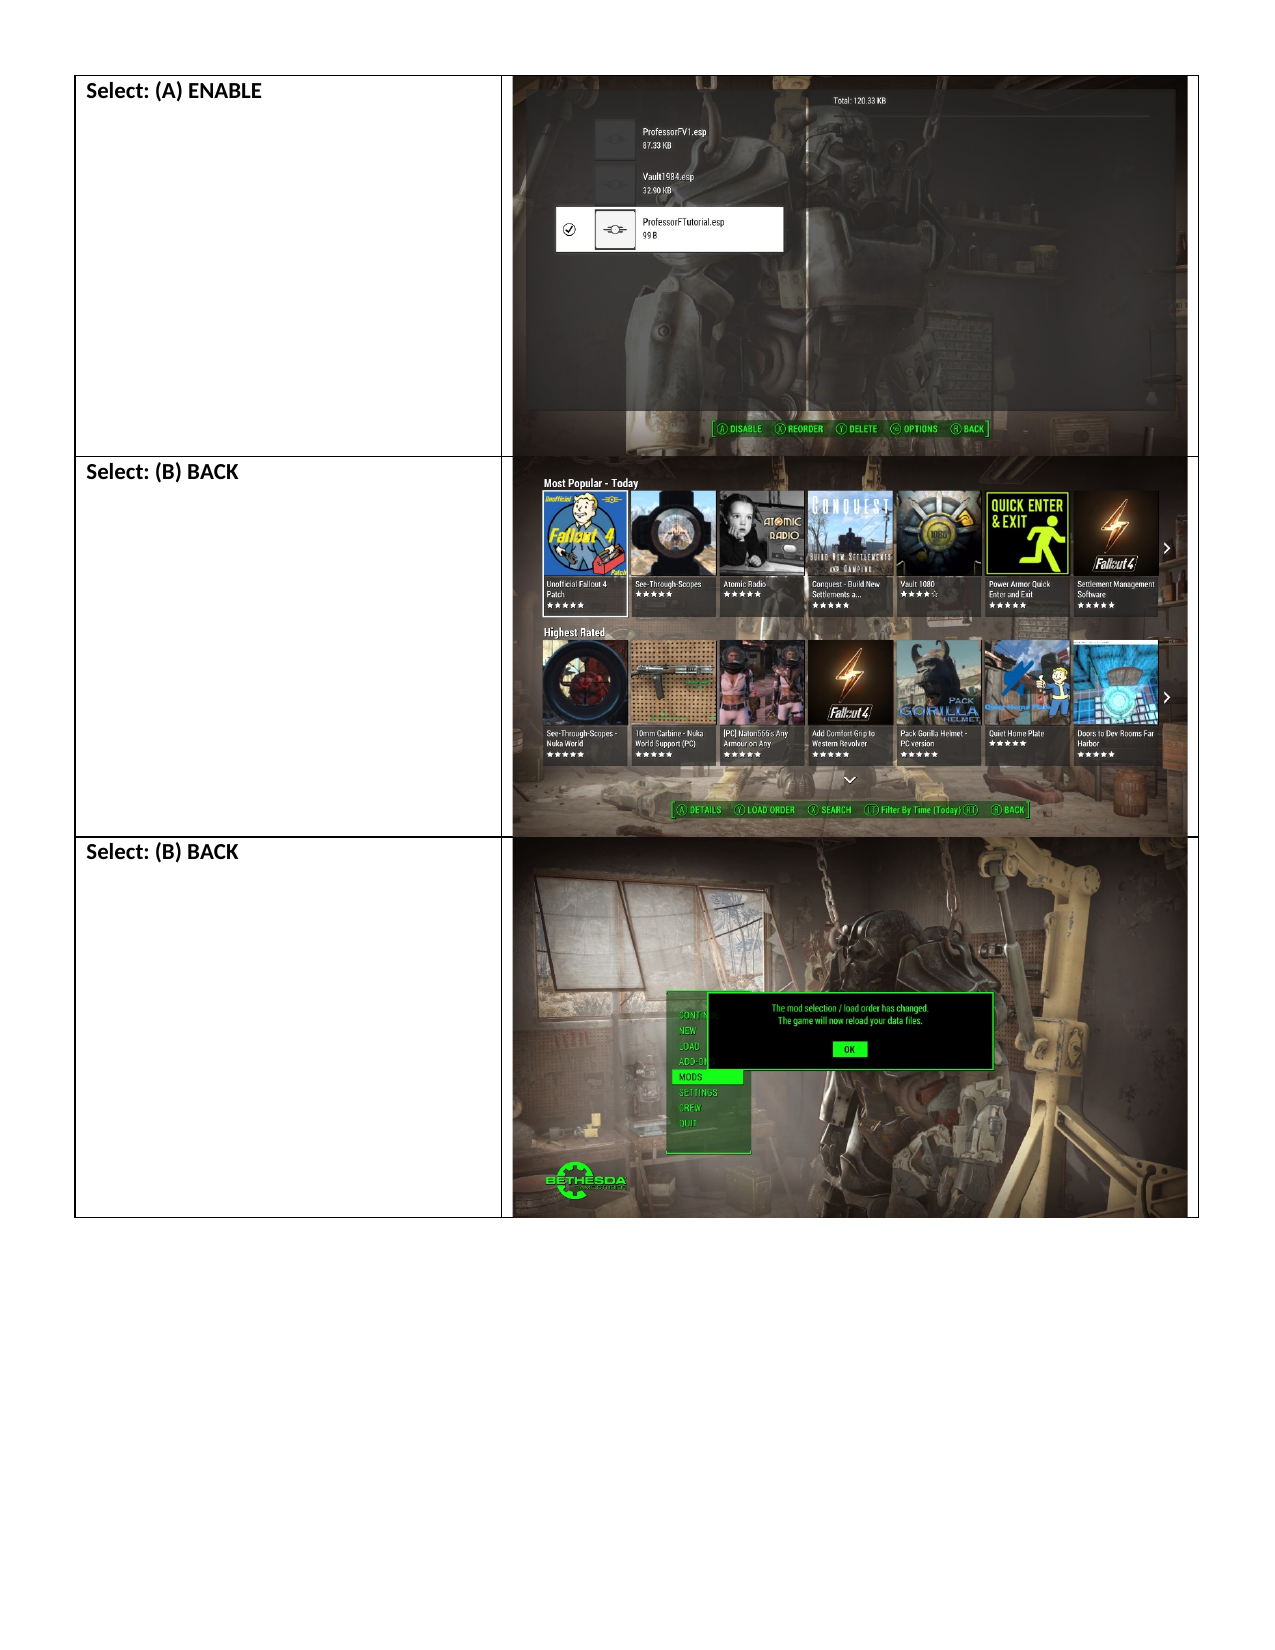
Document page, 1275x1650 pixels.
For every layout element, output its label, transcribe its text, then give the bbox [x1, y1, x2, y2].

table_cell [502, 76, 512, 456]
table_cell [1188, 838, 1198, 1217]
table_cell [1188, 457, 1198, 836]
table_cell [502, 457, 512, 836]
table_cell [1188, 76, 1198, 456]
table_cell Select: (A) ENABLE [76, 76, 501, 456]
table_cell Select: (B) BACK [76, 457, 501, 836]
table_cell Select: (B) BACK [76, 838, 501, 1217]
table_cell [502, 838, 512, 1217]
